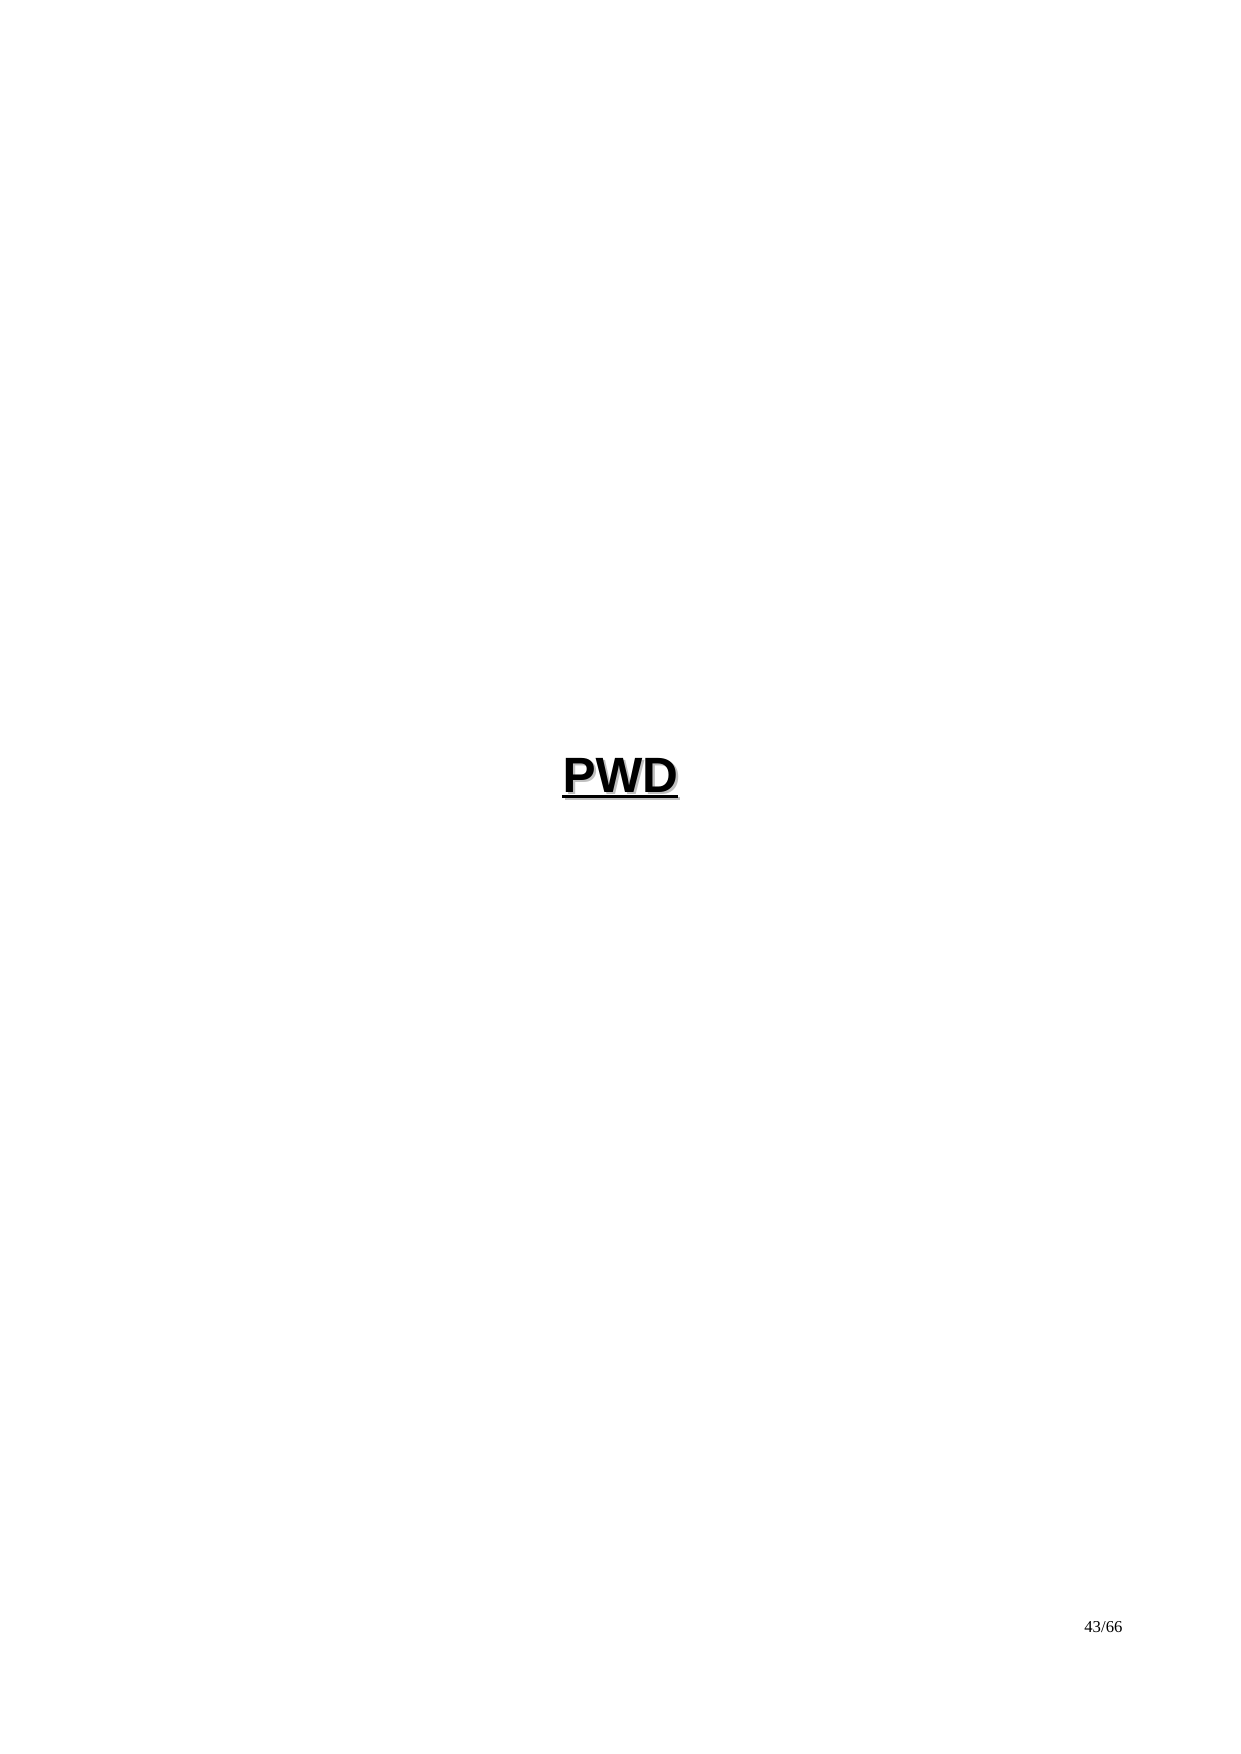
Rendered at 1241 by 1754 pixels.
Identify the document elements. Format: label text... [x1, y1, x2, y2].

subtitle PWD [118, 746, 1122, 803]
